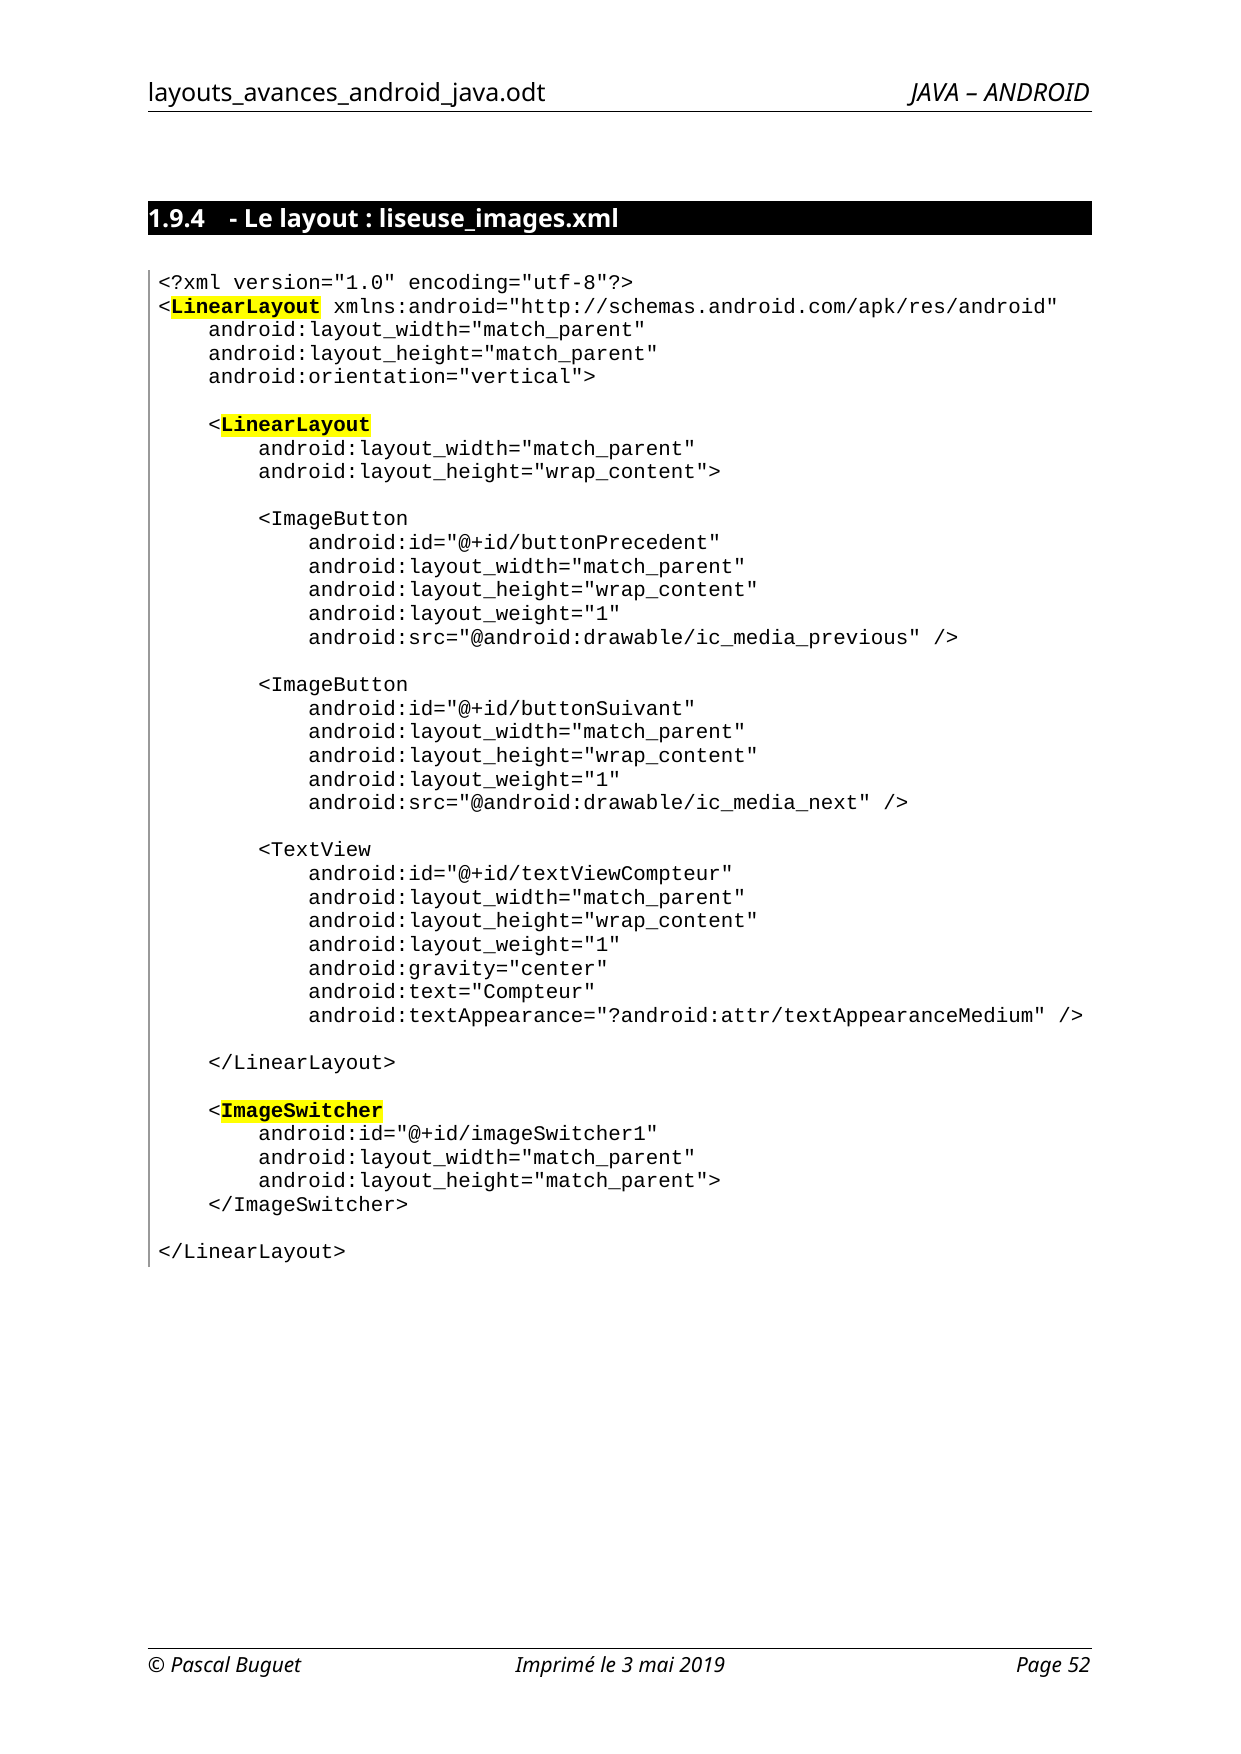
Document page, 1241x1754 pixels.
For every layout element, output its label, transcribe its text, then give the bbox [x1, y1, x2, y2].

text android:layout_height="wrap_content" [150, 910, 1092, 934]
text </LinearLayout> [150, 1241, 1092, 1267]
text android:gravity="center" [150, 958, 1092, 981]
text android:src="@android:drawable/ic_media_next" /> [150, 792, 1092, 816]
text android:text="Compteur" [150, 981, 1092, 1005]
text android:layout_weight="1" [150, 603, 1092, 627]
text <ImageSwitcher [150, 1099, 1092, 1123]
text android:orientation="vertical"> [150, 367, 1092, 390]
text android:layout_width="match_parent" [150, 1147, 1092, 1171]
text android:layout_width="match_parent" [150, 437, 1092, 461]
text android:id="@+id/textViewCompteur" [150, 863, 1092, 887]
text android:layout_height="wrap_content"> [150, 461, 1092, 485]
subtitle - Le layout : liseuse_images.xml [148, 201, 1092, 235]
text <ImageButton [150, 674, 1092, 698]
text android:layout_weight="1" [150, 934, 1092, 958]
text android:id="@+id/buttonSuivant" [150, 698, 1092, 721]
text android:layout_height="match_parent" [150, 343, 1092, 367]
text android:layout_width="match_parent" [150, 556, 1092, 579]
text <TextView [150, 839, 1092, 863]
text android:src="@android:drawable/ic_media_previous" /> [150, 627, 1092, 650]
text android:layout_width="match_parent" [150, 721, 1092, 745]
text android:layout_height="match_parent"> [150, 1171, 1092, 1194]
text android:layout_width="match_parent" [150, 319, 1092, 343]
text android:textAppearance="?android:attr/textAppearanceMedium" /> [150, 1005, 1092, 1029]
text android:id="@+id/buttonPrecedent" [150, 532, 1092, 556]
text android:layout_width="match_parent" [150, 887, 1092, 910]
text android:layout_height="wrap_content" [150, 579, 1092, 603]
text <LinearLayout xmlns:android="http://schemas.android.com/apk/res/android" [150, 296, 1092, 319]
text android:layout_weight="1" [150, 768, 1092, 792]
text <?xml version="1.0" encoding="utf-8"?> [150, 270, 1092, 296]
text </LinearLayout> [150, 1052, 1092, 1076]
text android:layout_height="wrap_content" [150, 745, 1092, 768]
text <ImageButton [150, 508, 1092, 532]
text </ImageSwitcher> [150, 1194, 1092, 1218]
text android:id="@+id/imageSwitcher1" [150, 1123, 1092, 1147]
text <LinearLayout [150, 414, 1092, 437]
